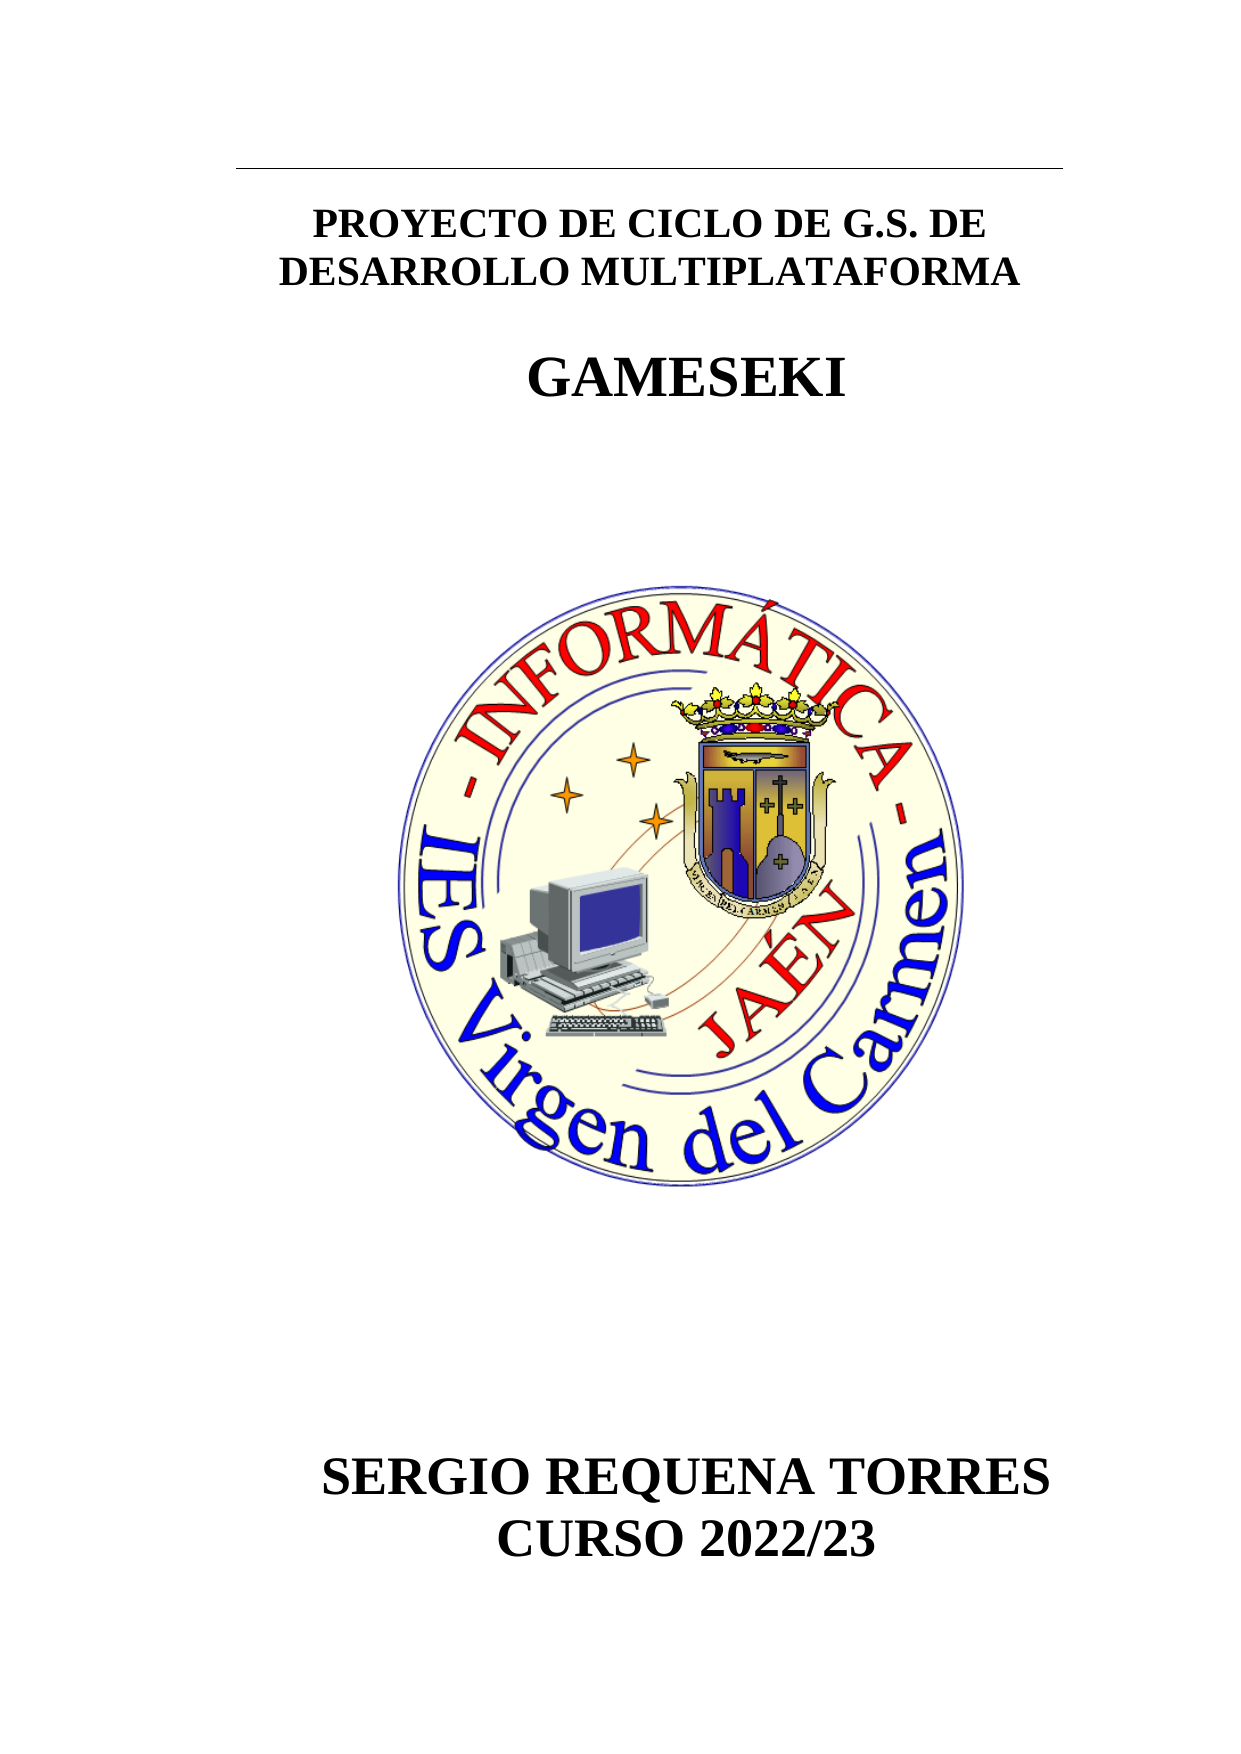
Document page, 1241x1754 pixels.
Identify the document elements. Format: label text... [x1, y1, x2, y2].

text PROYECTO DE CICLO DE G.S. DE DESARROLLO MULTIPLATAFORMA [236, 198, 1063, 294]
picture [391, 543, 982, 1195]
text SERGIO REQUENA TORRES [236, 1444, 1063, 1506]
text CURSO 2022/23 [236, 1506, 1063, 1569]
text GAMESEKI [236, 342, 1063, 409]
